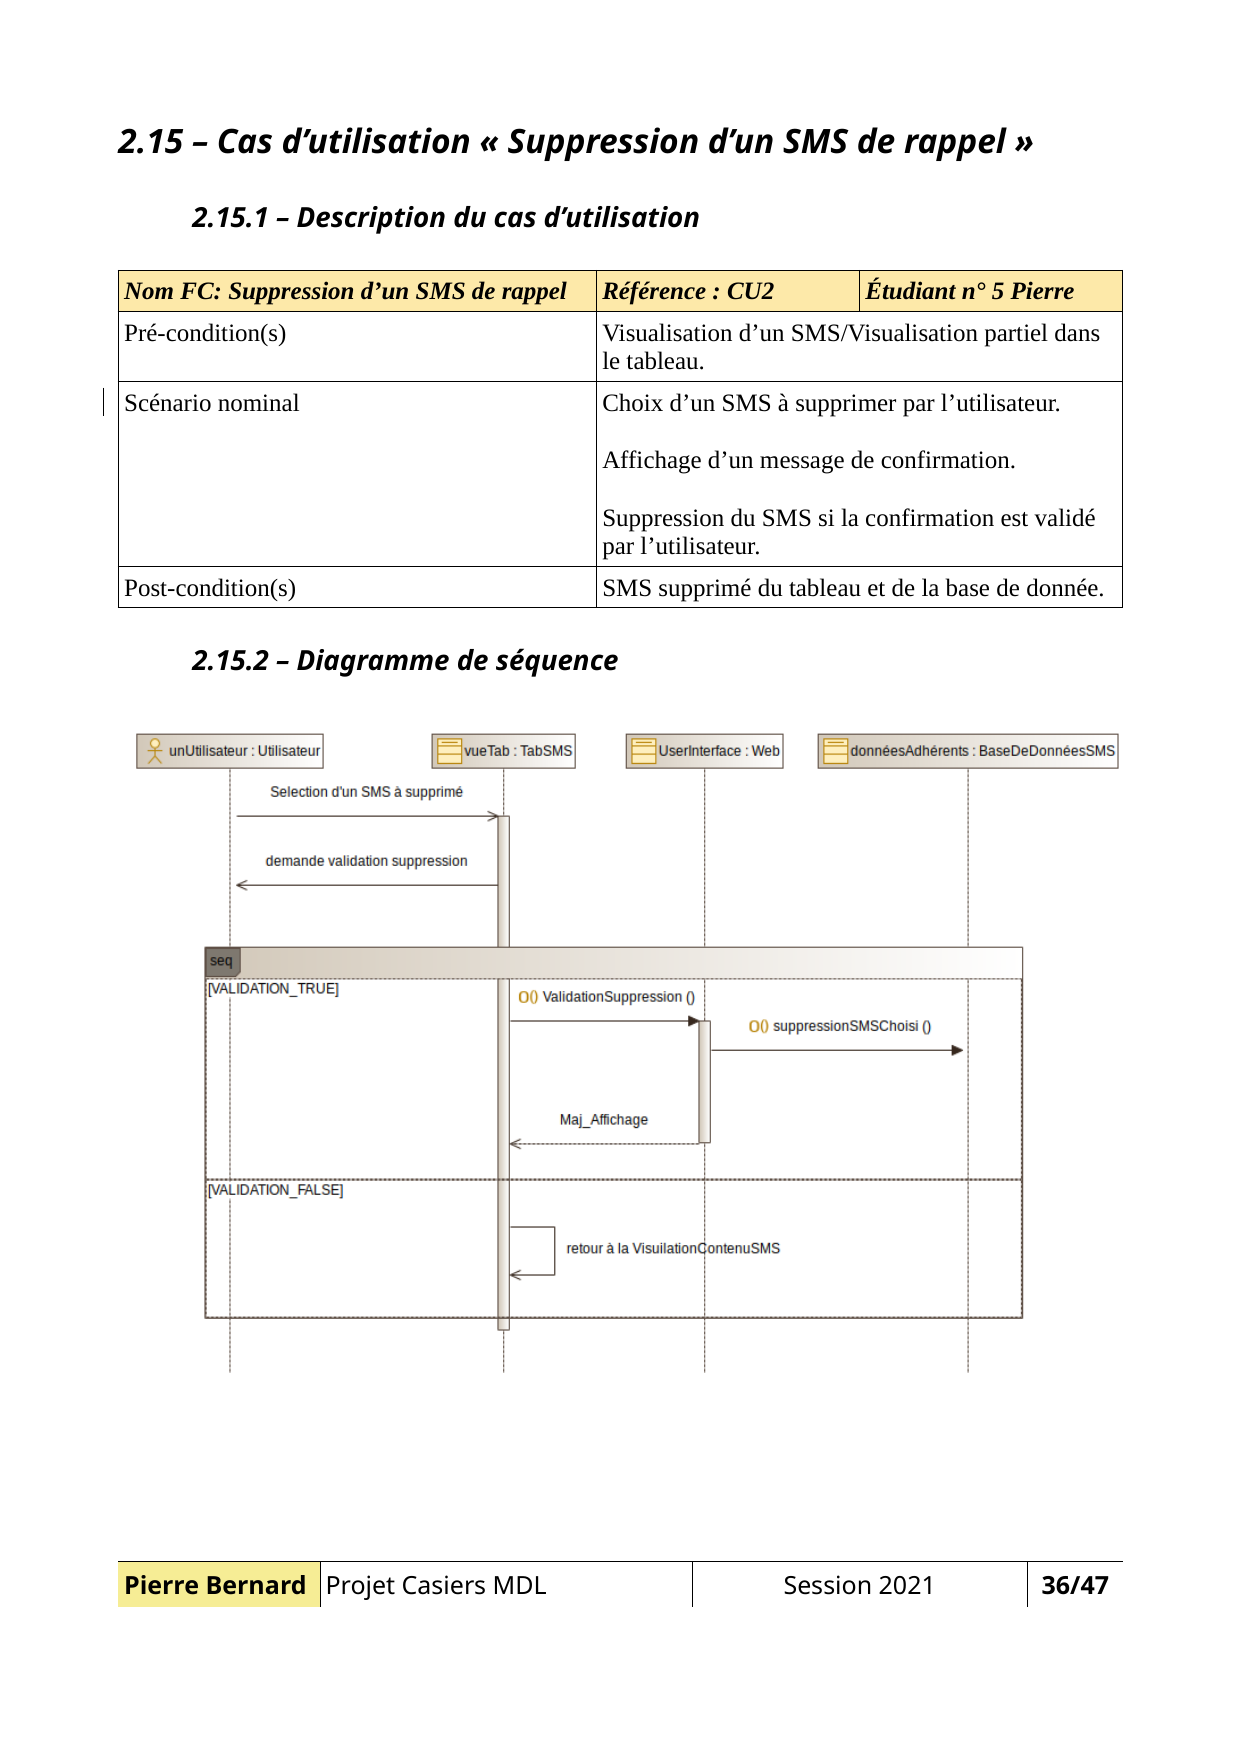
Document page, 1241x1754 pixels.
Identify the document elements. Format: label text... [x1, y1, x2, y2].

table_cell Post-condition(s) [119, 567, 596, 607]
table_cell SMS supprimé du tableau et de la base de donnée. [597, 567, 1122, 607]
table_cell Choix d’un SMS à supprimer par l’utilisateur. Affichage d’un message de confirmation. Suppression du SMS si la confirmation est validé par l’utilisateur. [597, 382, 1122, 566]
table_cell Scénario nominal [119, 382, 596, 566]
subtitle 2.15 – Cas d’utilisation « Suppression d’un SMS de rappel » [118, 118, 1122, 164]
table_header Étudiant n° 5 Pierre [860, 271, 1122, 311]
table_header Référence : CU2 [597, 271, 859, 311]
table_cell Visualisation d’un SMS/Visualisation partiel dans le tableau. [597, 312, 1122, 381]
subtitle 2.15.1 – Description du cas d’utilisation [118, 198, 1122, 236]
table_header Nom FC: Suppression d’un SMS de rappel [119, 271, 596, 311]
table_cell Pré-condition(s) [119, 312, 596, 381]
subtitle 2.15.2 – Diagramme de séquence [118, 641, 1122, 679]
picture [126, 722, 1130, 1373]
